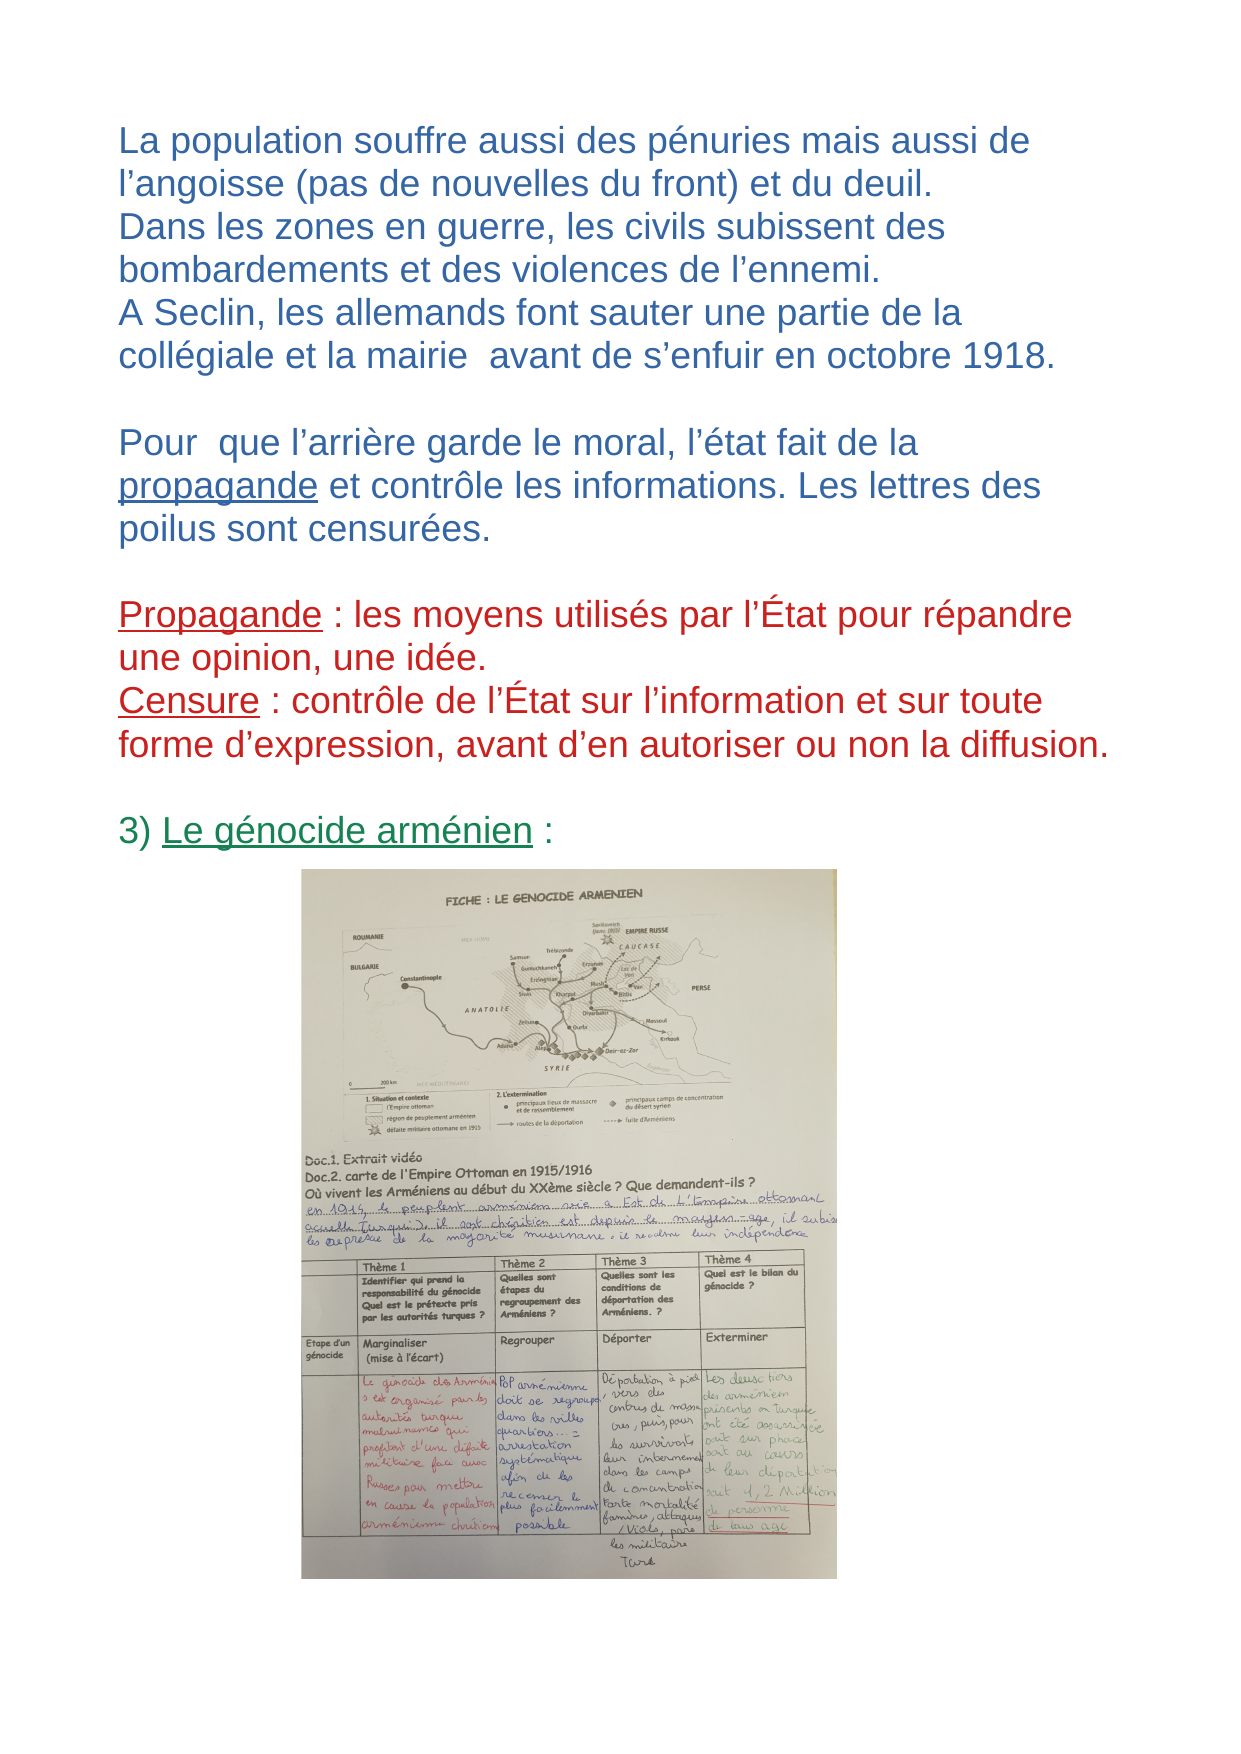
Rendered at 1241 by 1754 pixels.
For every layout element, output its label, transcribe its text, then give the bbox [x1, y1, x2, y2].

text A Seclin, les allemands font sauter une partie de la collégiale et la mairie avant de s’enfuir en octobre 1918. [118, 291, 1122, 377]
text Propagande : les moyens utilisés par l’État pour répandre une opinion, une idée. [118, 592, 1122, 679]
text La population souffre aussi des pénuries mais aussi de l’angoisse (pas de nouvelles du front) et du deuil. [118, 118, 1122, 204]
text Pour que l’arrière garde le moral, l’état fait de la propagande et contrôle les informations. Les lettres des poilus sont censurées. [118, 420, 1122, 549]
text Dans les zones en guerre, les civils subissent des bombardements et des violences de l’ennemi. [118, 204, 1122, 291]
picture [301, 869, 837, 1579]
text Censure : contrôle de l’État sur l’information et sur toute forme d’expression, avant d’en autoriser ou non la diffusion. [118, 679, 1122, 765]
text 3) Le génocide arménien : [118, 808, 1122, 851]
